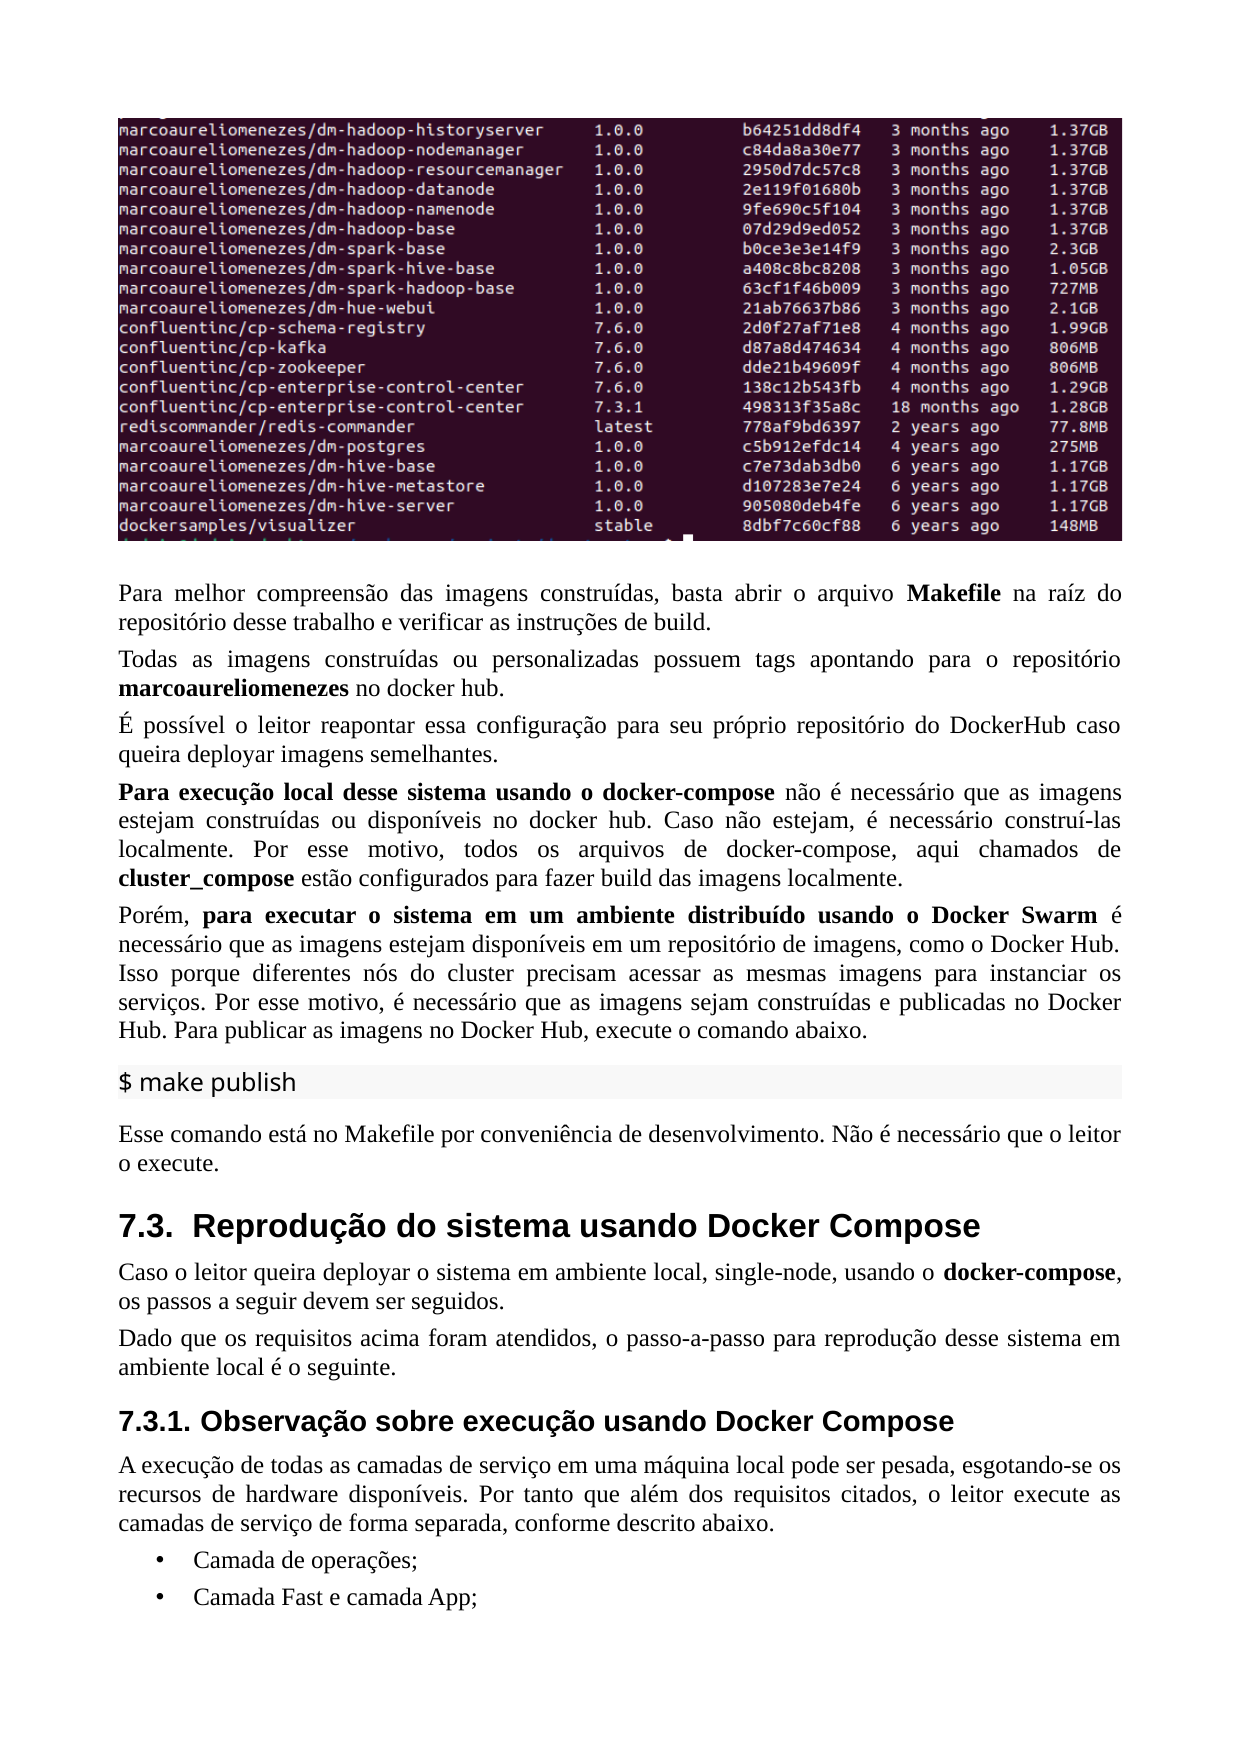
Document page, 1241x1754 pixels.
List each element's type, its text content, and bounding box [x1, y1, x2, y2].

text A execução de todas as camadas de serviço em uma máquina local pode ser pesada, esgotando-se os recursos de hardware disponíveis. Por tanto que além dos requisitos citados, o leitor execute as camadas de serviço de forma separada, conforme descrito abaixo. [118, 1450, 1122, 1536]
subtitle Observação sobre execução usando Docker Compose [118, 1404, 1122, 1438]
subtitle Reprodução do sistema usando Docker Compose [118, 1206, 1122, 1245]
picture [118, 118, 1123, 541]
text Para execução local desse sistema usando o docker-compose não é necessário que as imagens estejam construídas ou disponíveis no docker hub. Caso não estejam, é necessário construí-las localmente. Por esse motivo, todos os arquivos de docker-compose, aqui chamados de cluster_compose estão configurados para fazer build das imagens localmente. [118, 777, 1122, 892]
text É possível o leitor reapontar essa configuração para seu próprio repositório do DockerHub caso queira deployar imagens semelhantes. [118, 711, 1122, 768]
text Dado que os requisitos acima foram atendidos, o passo-a-passo para reprodução desse sistema em ambiente local é o seguinte. [118, 1323, 1122, 1381]
list Camada Fast e camada App; [156, 1582, 1122, 1611]
text Porém, para executar o sistema em um ambiente distribuído usando o Docker Swarm é necessário que as imagens estejam disponíveis em um repositório de imagens, como o Docker Hub. Isso porque diferentes nós do cluster precisam acessar as mesmas imagens para instanciar os serviços. Por esse motivo, é necessário que as imagens sejam construídas e publicadas no Docker Hub. Para publicar as imagens no Docker Hub, execute o comando abaixo. [118, 900, 1122, 1044]
text $ make publish [118, 1065, 1122, 1099]
list Camada de operações; [156, 1545, 1122, 1574]
text Caso o leitor queira deployar o sistema em ambiente local, single-node, usando o docker-compose, os passos a seguir devem ser seguidos. [118, 1257, 1122, 1315]
text Para melhor compreensão das imagens construídas, basta abrir o arquivo Makefile na raíz do repositório desse trabalho e verificar as instruções de build. [118, 578, 1122, 636]
text Esse comando está no Makefile por conveniência de desenvolvimento. Não é necessário que o leitor o execute. [118, 1119, 1122, 1177]
text Todas as imagens construídas ou personalizadas possuem tags apontando para o repositório marcoaureliomenezes no docker hub. [118, 644, 1122, 702]
